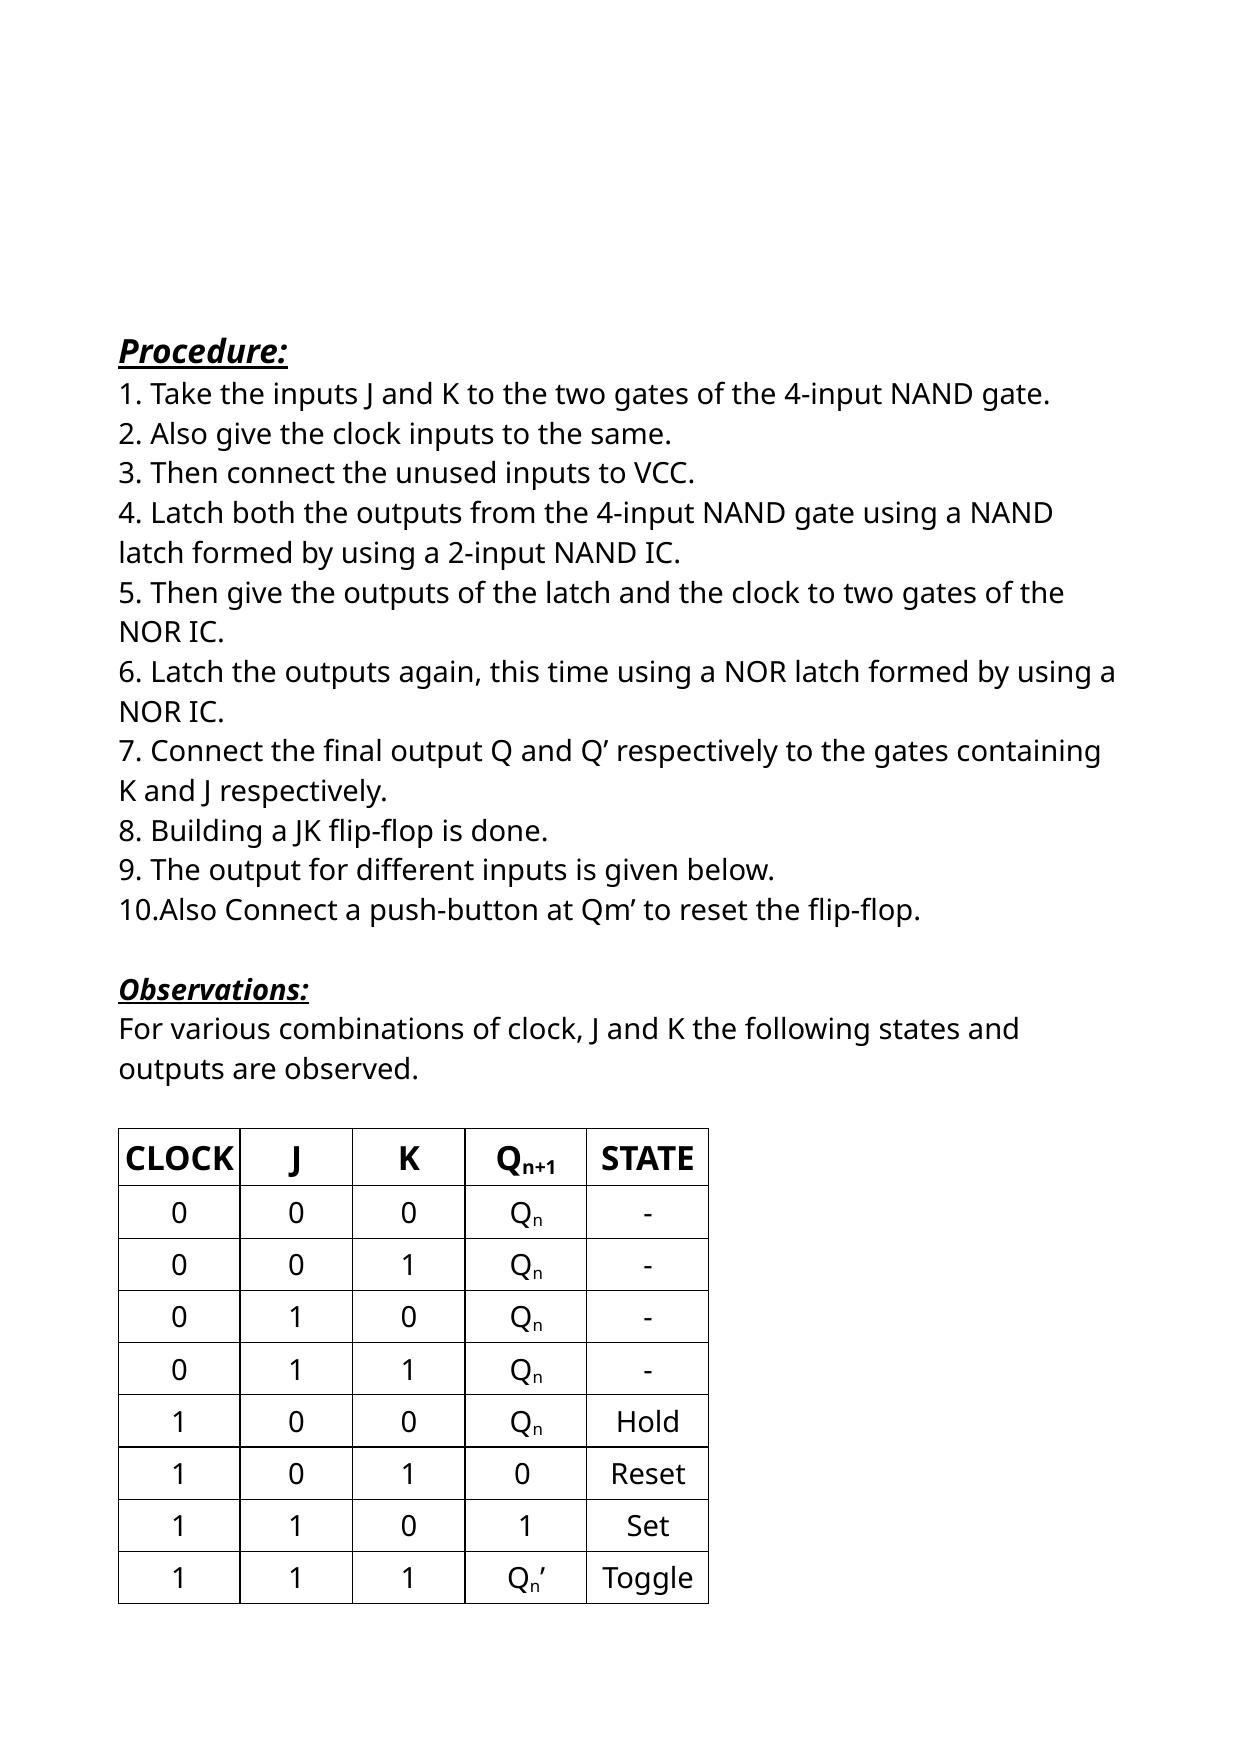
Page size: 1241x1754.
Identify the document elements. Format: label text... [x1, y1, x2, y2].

table_cell 1 [241, 1500, 352, 1551]
table_cell Toggle [587, 1552, 708, 1603]
table_cell - [587, 1186, 708, 1238]
table_cell 1 [353, 1343, 464, 1394]
table_cell - [587, 1291, 708, 1342]
table_cell 0 [353, 1291, 464, 1342]
table_cell 1 [119, 1500, 239, 1551]
table_cell 0 [353, 1500, 464, 1551]
table_cell 1 [241, 1552, 352, 1603]
table_cell Set [587, 1500, 708, 1551]
text 9. The output for different inputs is given below. [118, 850, 1122, 889]
table_cell - [587, 1343, 708, 1394]
table_header J [241, 1129, 352, 1185]
table_cell 0 [241, 1239, 352, 1290]
table_header CLOCK [119, 1129, 239, 1185]
table_cell Qn [466, 1239, 586, 1290]
table_cell 1 [119, 1395, 239, 1446]
table_cell 1 [353, 1239, 464, 1290]
text Observations: [118, 969, 1122, 1008]
table_cell 0 [119, 1343, 239, 1394]
table_header Qn+1 [466, 1129, 586, 1185]
table_cell 0 [353, 1186, 464, 1238]
text 1. Take the inputs J and K to the two gates of the 4-input NAND gate. [118, 373, 1122, 413]
table_cell 0 [241, 1186, 352, 1238]
table_cell 1 [466, 1500, 586, 1551]
table_cell Qn [466, 1395, 586, 1446]
table_cell 1 [353, 1552, 464, 1603]
table_cell 1 [119, 1552, 239, 1603]
text 2. Also give the clock inputs to the same. [118, 413, 1122, 453]
table_cell 1 [241, 1291, 352, 1342]
table_cell - [587, 1239, 708, 1290]
table_header K [353, 1129, 464, 1185]
text 5. Then give the outputs of the latch and the clock to two gates of the NOR IC. [118, 572, 1122, 651]
table_cell 0 [466, 1448, 586, 1498]
table_cell 0 [119, 1291, 239, 1342]
text For various combinations of clock, J and K the following states and outputs are observed. [118, 1008, 1122, 1088]
text 6. Latch the outputs again, this time using a NOR latch formed by using a NOR IC. [118, 651, 1122, 731]
table_cell Qn’ [466, 1552, 586, 1603]
table_cell Hold [587, 1395, 708, 1446]
table_cell 0 [353, 1395, 464, 1446]
table_cell 1 [119, 1448, 239, 1498]
text 8. Building a JK flip-flop is done. [118, 810, 1122, 850]
table_cell Qn [466, 1343, 586, 1394]
text Procedure: [118, 328, 1122, 373]
table_cell 0 [241, 1395, 352, 1446]
table_cell 1 [241, 1343, 352, 1394]
table_cell Qn [466, 1291, 586, 1342]
text 10.Also Connect a push-button at Qm’ to reset the flip-flop. [118, 889, 1122, 929]
table_cell Reset [587, 1448, 708, 1498]
table_header STATE [587, 1129, 708, 1185]
table_cell 0 [119, 1186, 239, 1238]
table_cell 0 [241, 1448, 352, 1498]
text 7. Connect the final output Q and Q’ respectively to the gates containing K and J respectively. [118, 731, 1122, 810]
text 4. Latch both the outputs from the 4-input NAND gate using a NAND latch formed by using a 2-input NAND IC. [118, 492, 1122, 572]
text 3. Then connect the unused inputs to VCC. [118, 453, 1122, 492]
table_cell 1 [353, 1448, 464, 1498]
table_cell Qn [466, 1186, 586, 1238]
table_cell 0 [119, 1239, 239, 1290]
